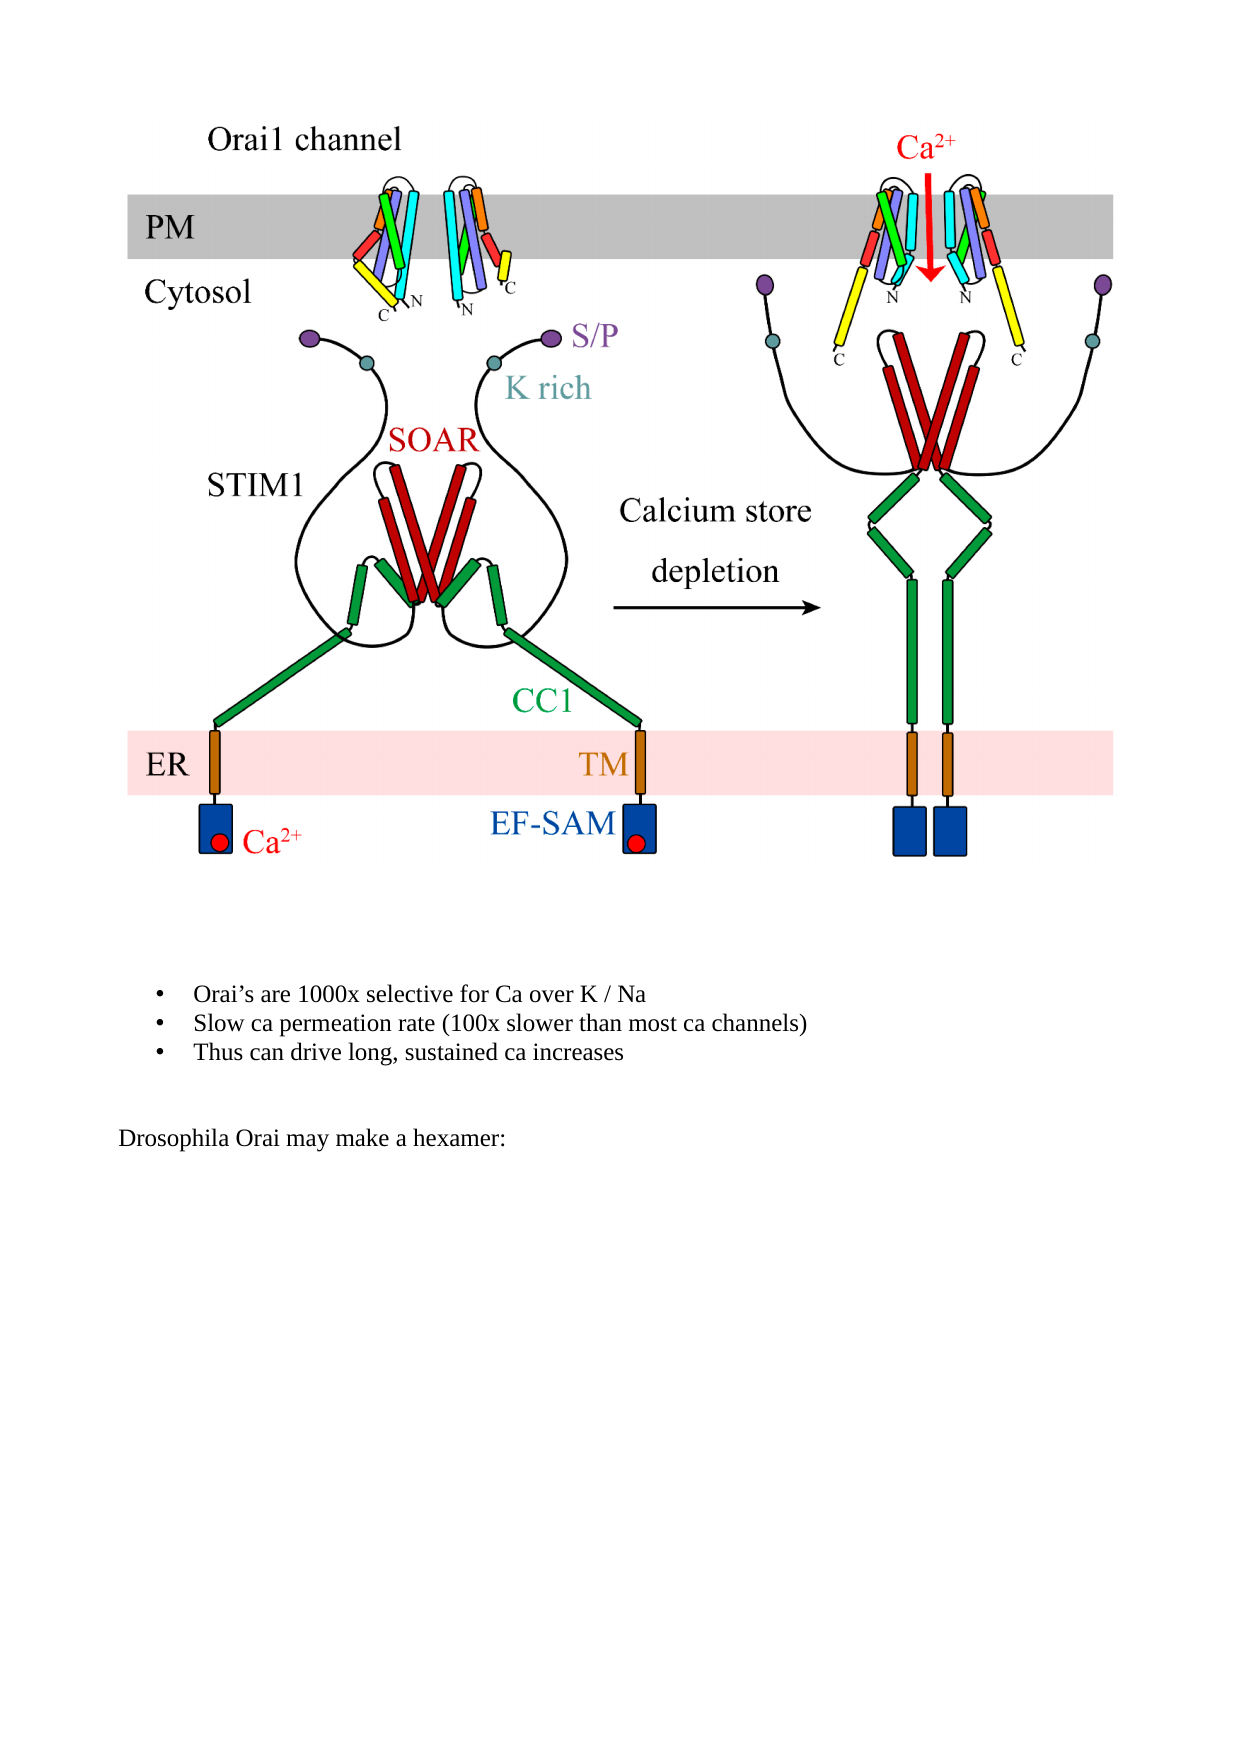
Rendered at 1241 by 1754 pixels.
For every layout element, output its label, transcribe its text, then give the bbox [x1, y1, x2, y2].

text Drosophila Orai may make a hexamer: [118, 1123, 1122, 1152]
list Slow ca permeation rate (100x slower than most ca channels) [156, 1008, 1122, 1037]
list Thus can drive long, sustained ca increases [156, 1037, 1122, 1066]
list Orai’s are 1000x selective for Ca over K / Na [156, 979, 1122, 1008]
picture [118, 118, 1123, 865]
